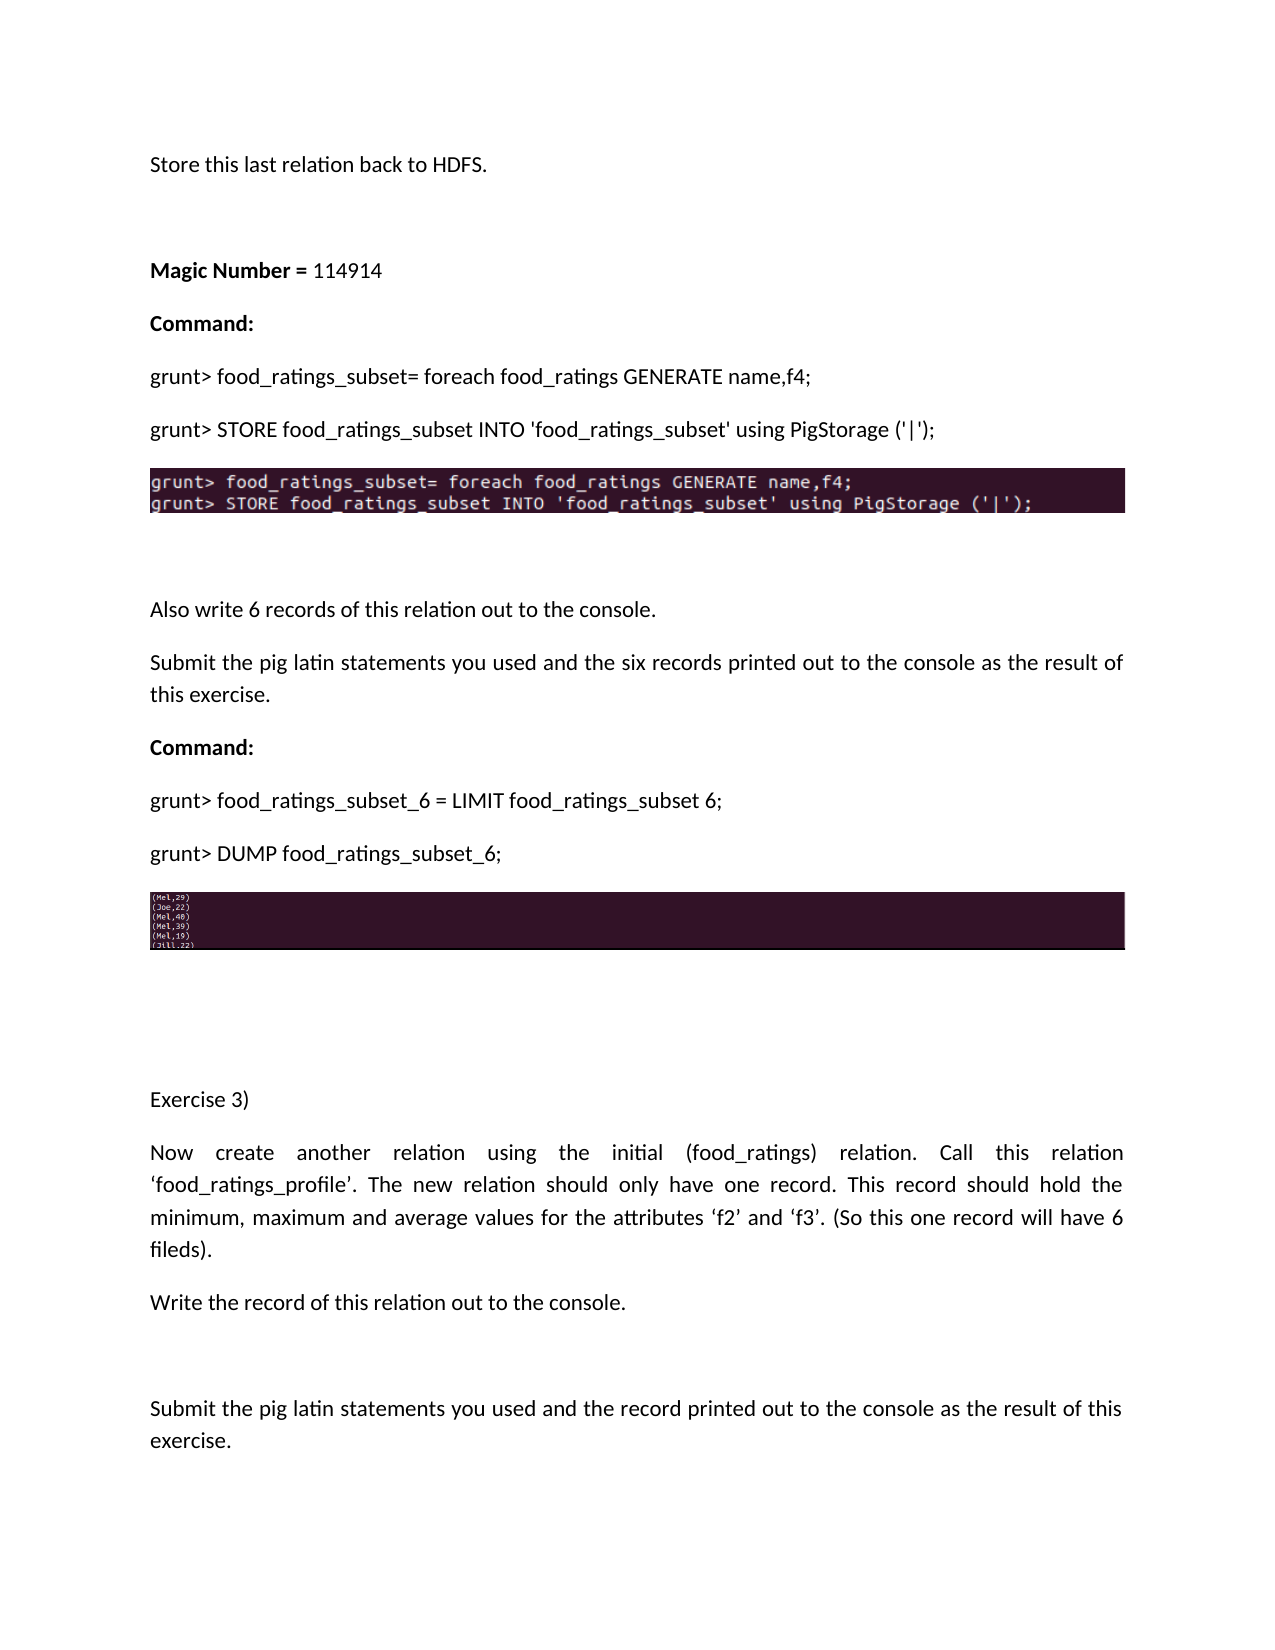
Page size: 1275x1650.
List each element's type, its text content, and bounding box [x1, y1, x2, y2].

text grunt> STORE food_ratings_subset INTO 'food_ratings_subset' using PigStorage ('|'); [150, 415, 1125, 443]
text Store this last relation back to HDFS. [150, 150, 1125, 178]
picture [150, 468, 1125, 513]
text Magic Number = 114914 [150, 256, 1125, 284]
text Command: [150, 309, 1125, 337]
text Submit the pig latin statements you used and the six records printed out to the console as the result of this exercise. [150, 648, 1125, 708]
text grunt> food_ratings_subset_6 = LIMIT food_ratings_subset 6; [150, 786, 1125, 814]
picture [150, 892, 1125, 950]
text grunt> food_ratings_subset= foreach food_ratings GENERATE name,f4; [150, 362, 1125, 390]
text Command: [150, 733, 1125, 761]
text Exercise 3) [150, 1085, 1125, 1113]
text grunt> DUMP food_ratings_subset_6; [150, 839, 1125, 867]
text Submit the pig latin statements you used and the record printed out to the console as the result of this exercise. [150, 1394, 1125, 1454]
text Also write 6 records of this relation out to the console. [150, 595, 1125, 623]
text Now create another relation using the initial (food_ratings) relation. Call this relation ‘food_ratings_profile’. The new relation should only have one record. This record should hold the minimum, maximum and average values for the attributes ‘f2’ and ‘f3’. (So this one record will have 6 fileds). [150, 1138, 1125, 1263]
text Write the record of this relation out to the console. [150, 1288, 1125, 1316]
